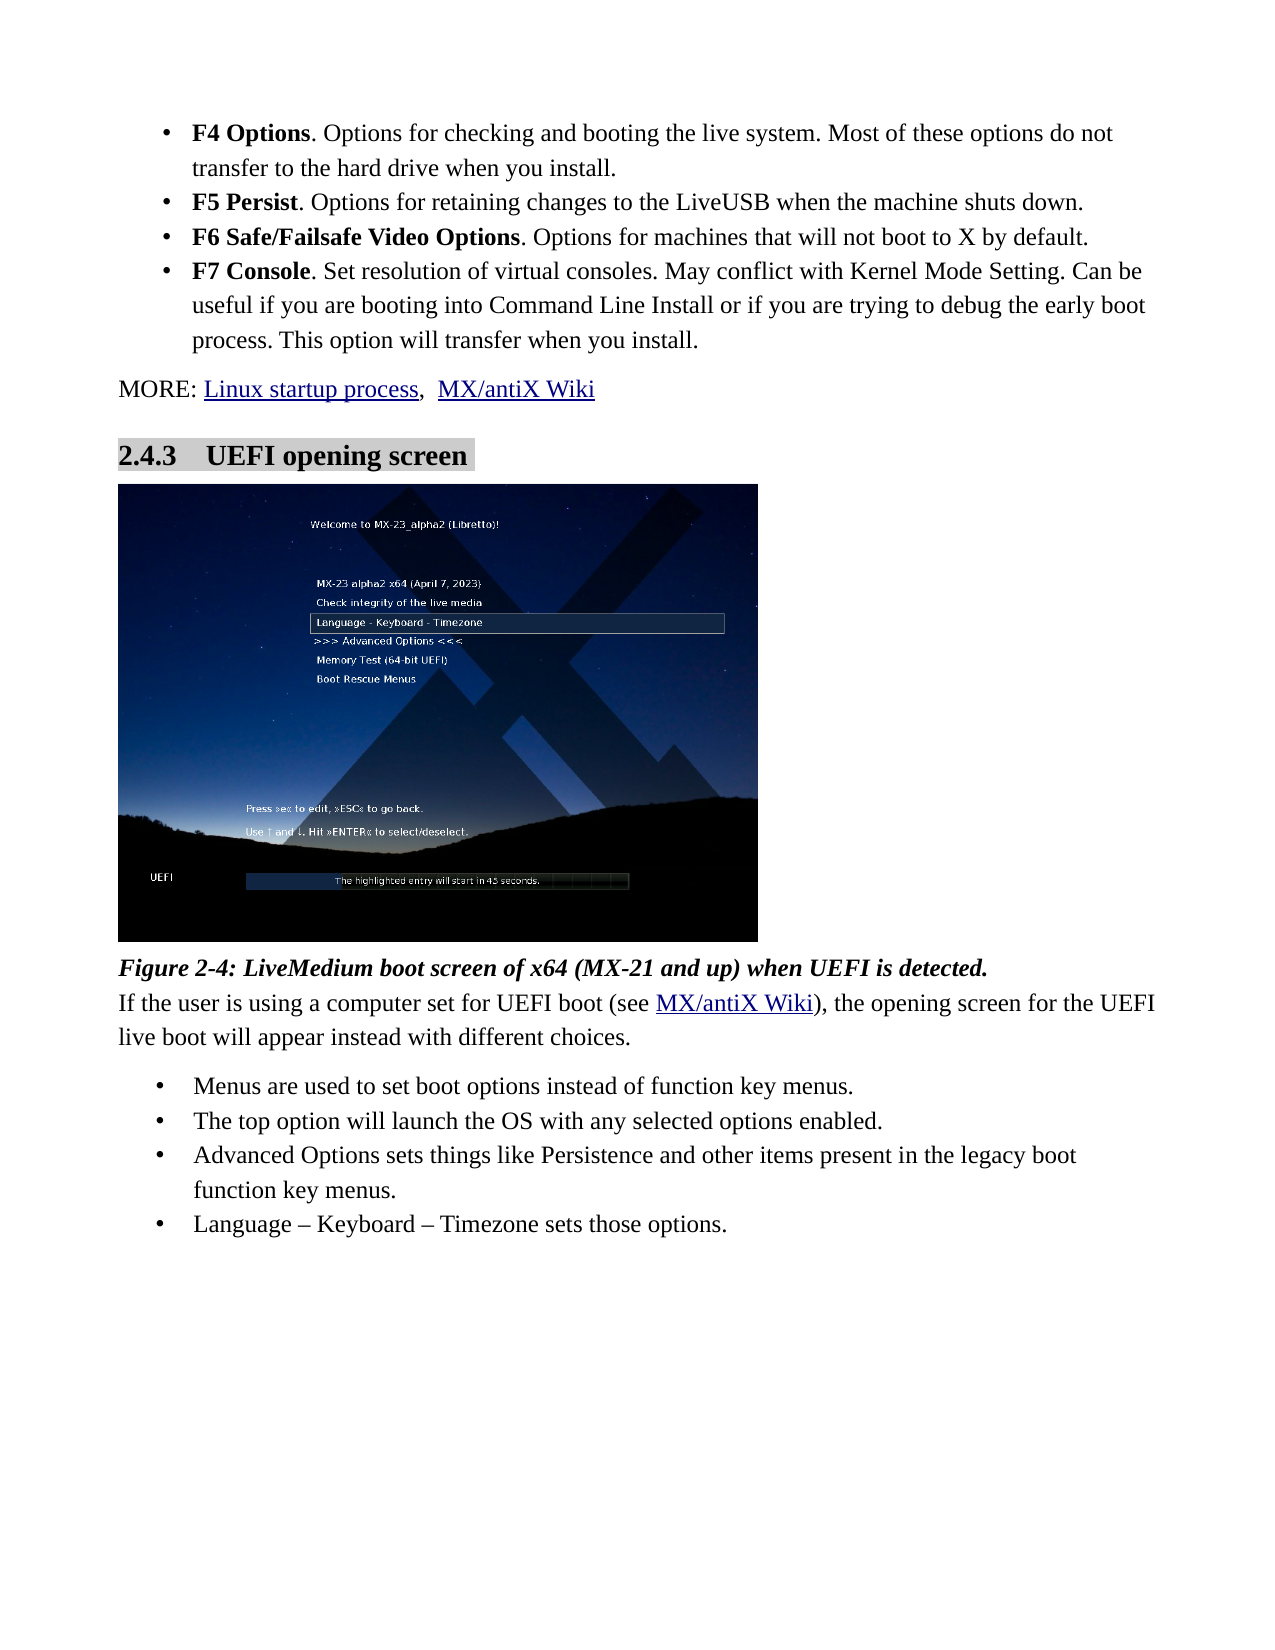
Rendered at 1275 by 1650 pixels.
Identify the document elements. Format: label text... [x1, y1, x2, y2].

text Figure 2-4: LiveMedium boot screen of x64 (MX-21 and up) when UEFI is detected. [118, 953, 1157, 982]
list Language – Keyboard – Timezone sets those options. [156, 1209, 1157, 1238]
list F5 Persist. Options for retaining changes to the LiveUSB when the machine shuts down. [162, 187, 1157, 216]
list F7 Console. Set resolution of virtual consoles. May conflict with Kernel Mode Setting. Can be useful if you are booting into Command Line Install or if you are trying to debug the early boot process. This option will transfer when you install. [162, 256, 1157, 354]
text If the user is using a computer set for UEFI boot (see MX/antiX Wiki), the opening screen for the UEFI live boot will appear instead with different choices. [118, 988, 1157, 1051]
list Menus are used to set boot options instead of function key menus. [156, 1071, 1157, 1100]
list The top option will launch the OS with any selected options enabled. [156, 1106, 1157, 1134]
text MORE: Linux startup process, MX/antiX Wiki [118, 374, 1157, 403]
list F4 Options. Options for checking and booting the live system. Most of these options do not transfer to the hard drive when you install. [162, 118, 1157, 181]
picture [118, 483, 758, 942]
subtitle 2.4.3 UEFI opening screen [475, 438, 1157, 471]
list Advanced Options sets things like Persistence and other items present in the legacy boot function key menus. [156, 1140, 1157, 1203]
list F6 Safe/Failsafe Video Options. Options for machines that will not boot to X by default. [162, 222, 1157, 250]
